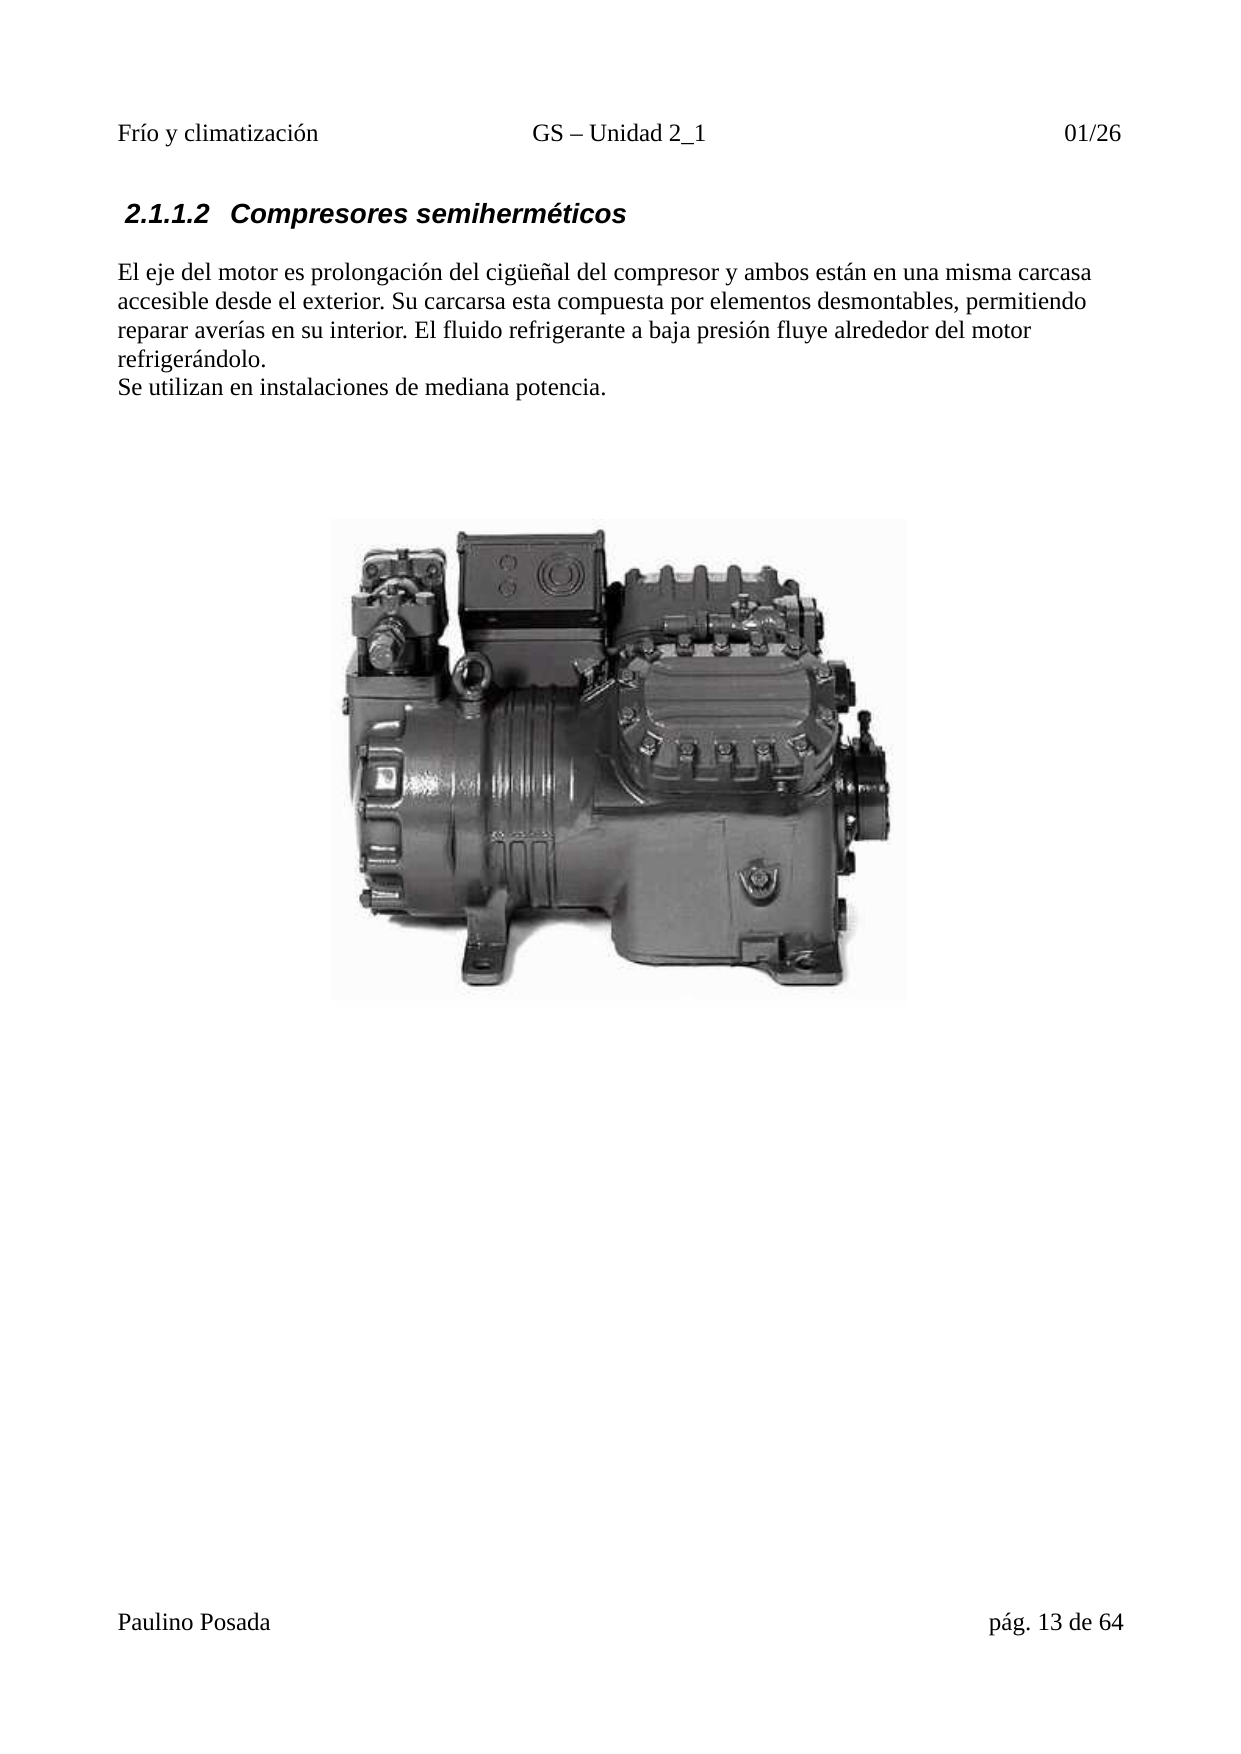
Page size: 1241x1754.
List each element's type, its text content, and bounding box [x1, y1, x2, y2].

picture [330, 519, 909, 1009]
text Se utilizan en instalaciones de mediana potencia. [117, 372, 1123, 401]
subtitle Compresores semiherméticos [117, 197, 1123, 229]
text El eje del motor es prolongación del cigüeñal del compresor y ambos están en una misma carcasa accesible desde el exterior. Su carcarsa esta compuesta por elementos desmontables, permitiendo reparar averías en su interior. El fluido refrigerante a baja presión fluye alrededor del motor refrigerándolo. [117, 257, 1123, 372]
